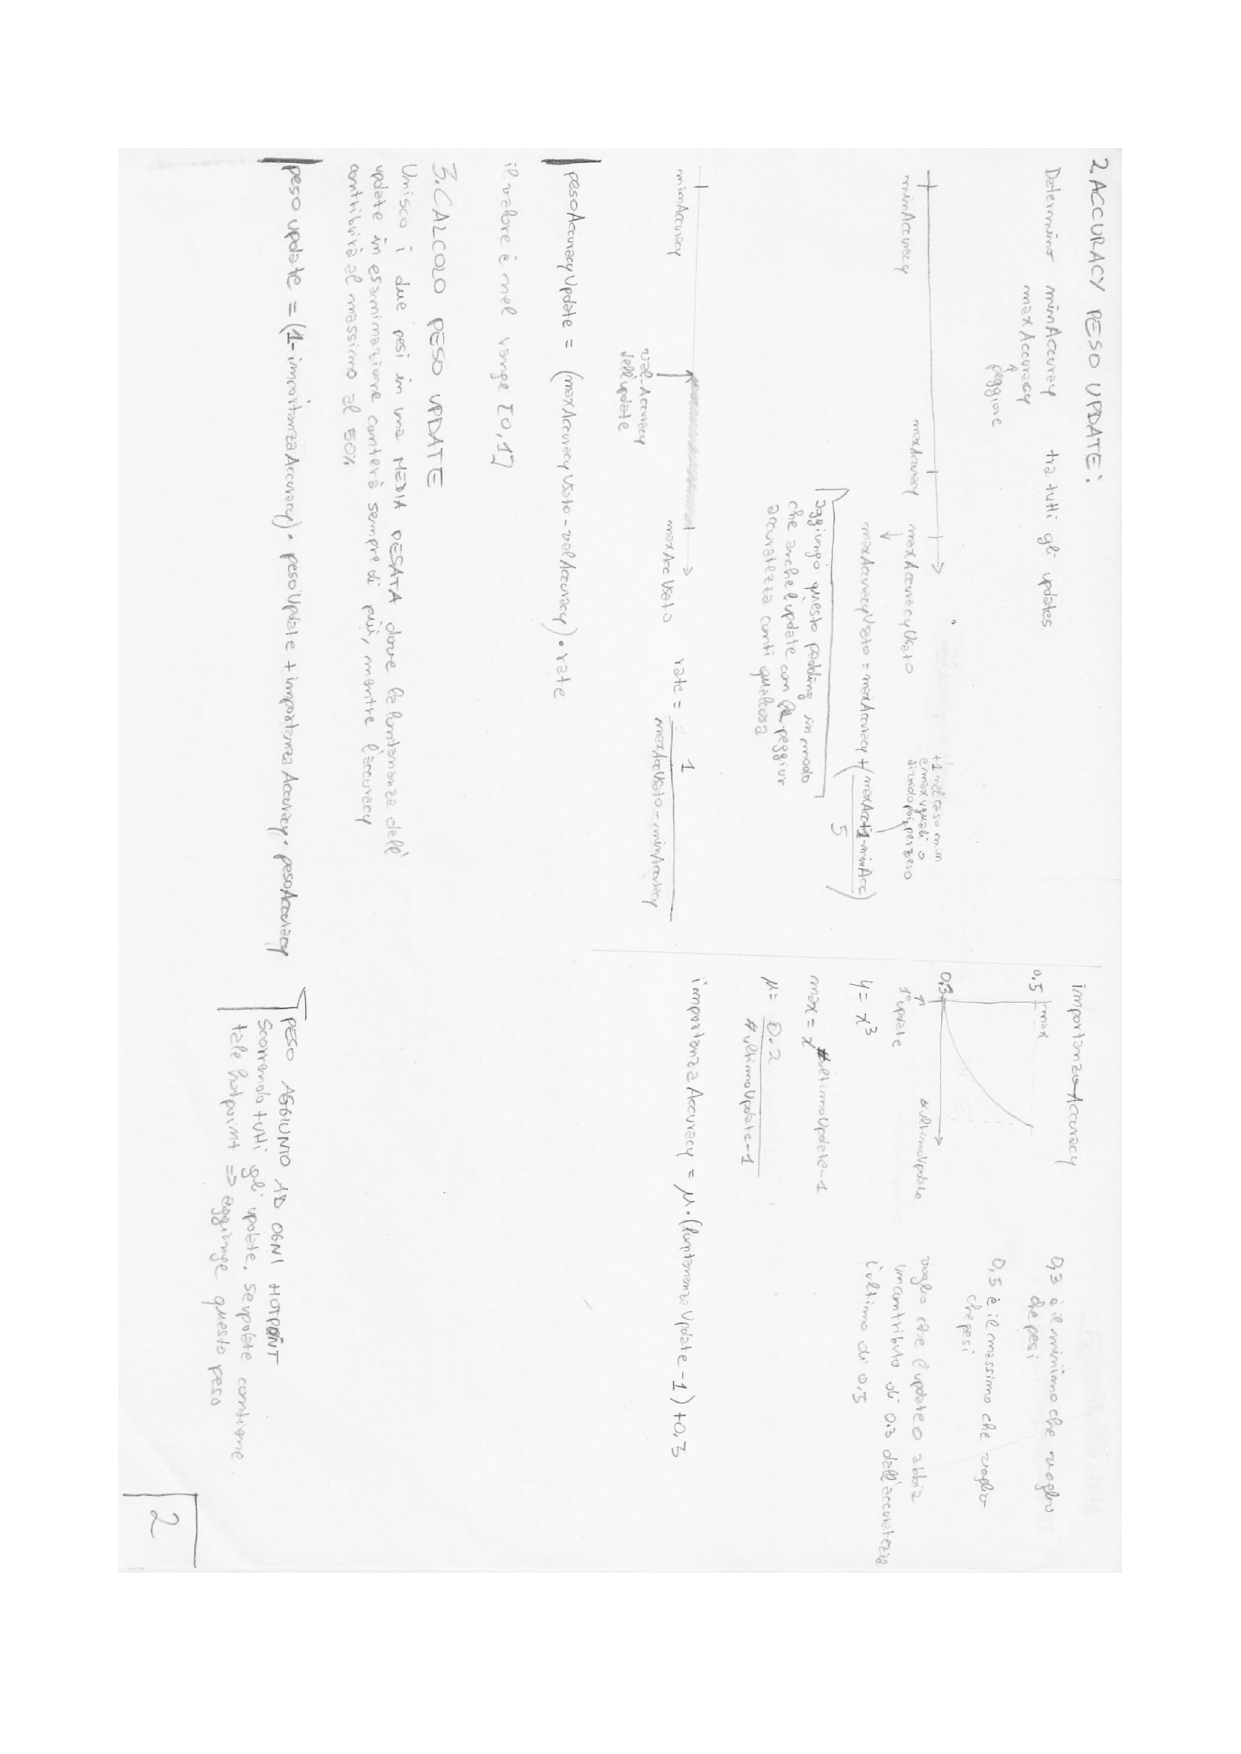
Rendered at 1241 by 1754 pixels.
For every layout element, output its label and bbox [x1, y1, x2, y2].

picture [118, 148, 1122, 1573]
